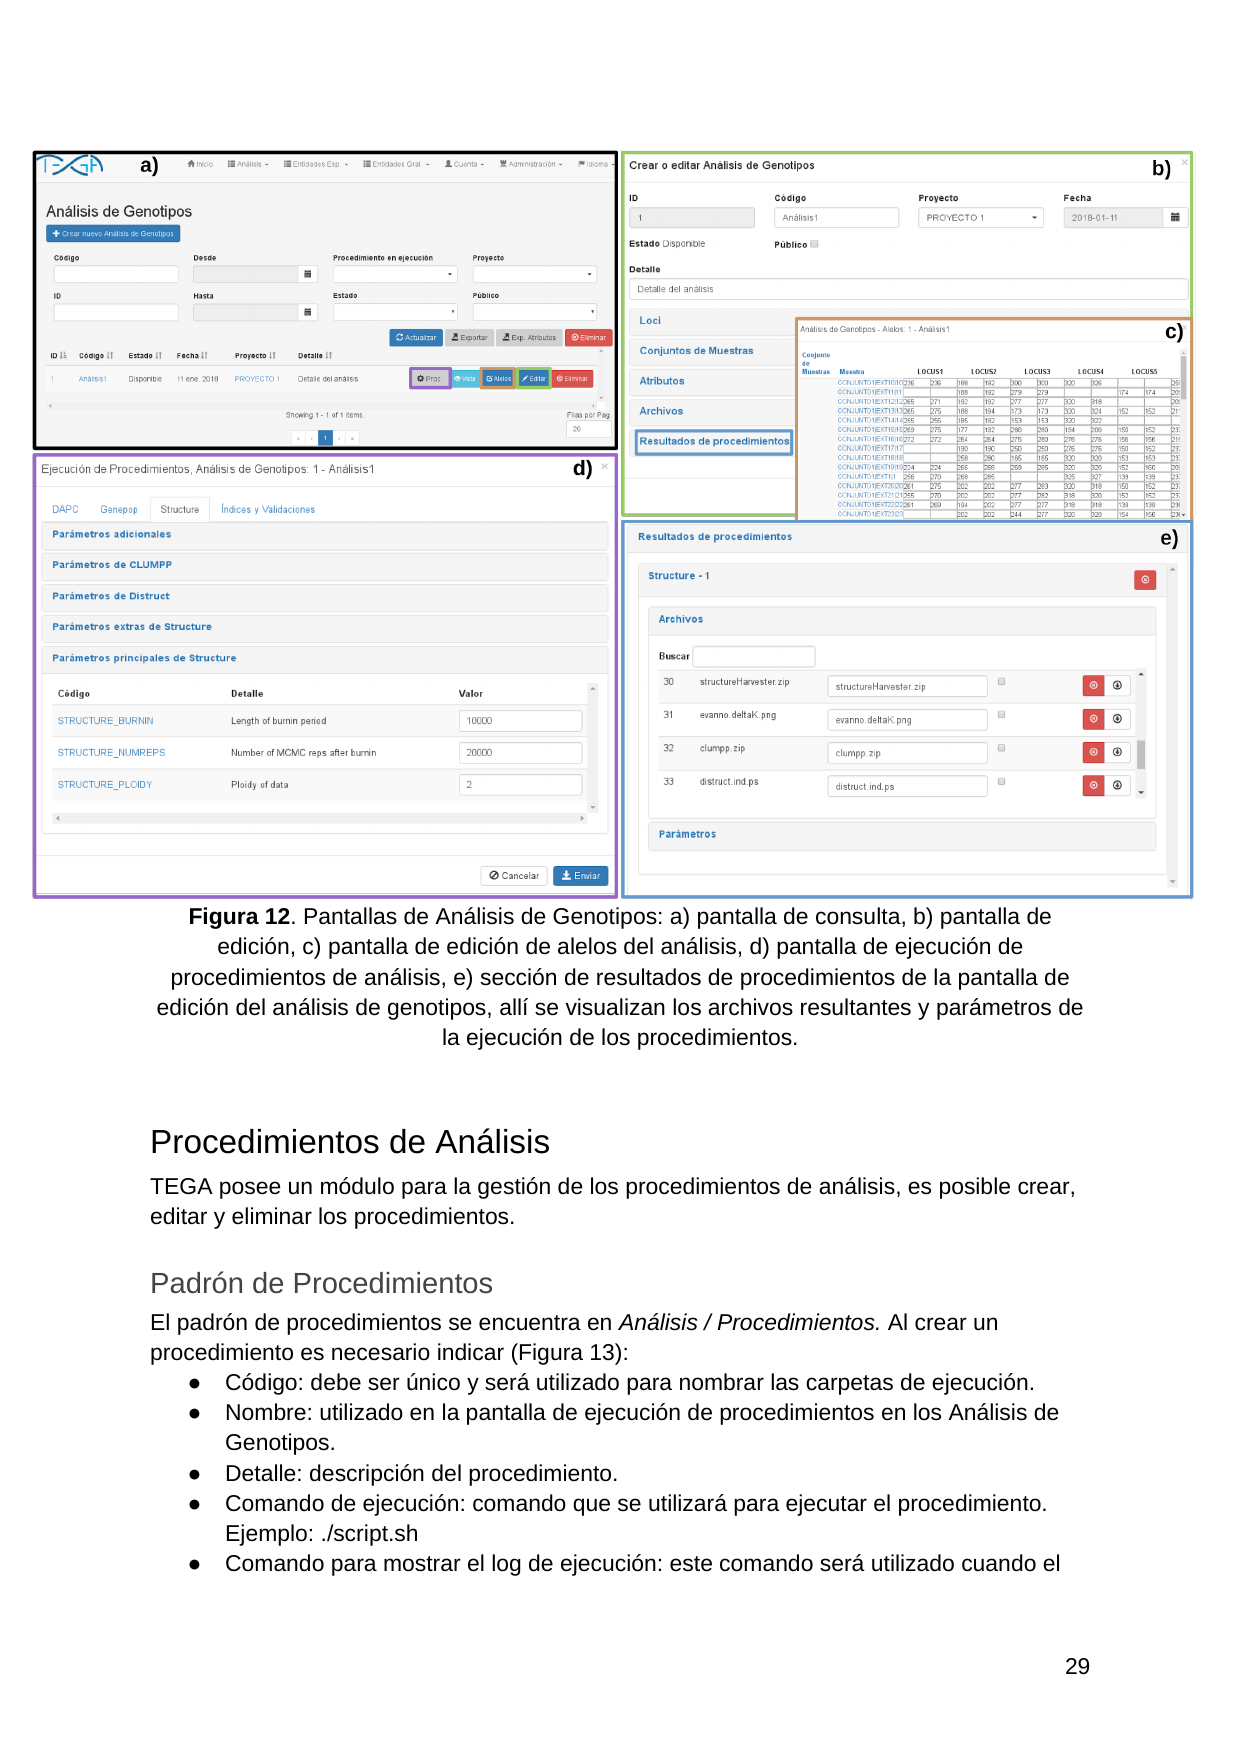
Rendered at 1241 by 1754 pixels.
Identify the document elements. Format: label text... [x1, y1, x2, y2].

subtitle Padrón de Procedimientos [150, 1267, 1090, 1300]
list Código: debe ser único y será utilizado para nombrar las carpetas de ejecución. [187, 1369, 1090, 1395]
list Detalle: descripción del procedimiento. [187, 1459, 1090, 1486]
picture [32, 150, 1198, 900]
subtitle Procedimientos de Análisis [150, 1122, 1090, 1160]
list Comando para mostrar el log de ejecución: este comando será utilizado cuando el [187, 1550, 1090, 1576]
list Nombre: utilizado en la pantalla de ejecución de procedimientos en los Análisis de Genotipos. [187, 1399, 1090, 1456]
text El padrón de procedimientos se encuentra en Análisis / Procedimientos. Al crear un procedimiento es necesario indicar (Figura 13): [150, 1308, 1090, 1365]
list Comando de ejecución: comando que se utilizará para ejecutar el procedimiento. Ejemplo: ./script.sh [187, 1490, 1090, 1546]
text Figura 12. Pantallas de Análisis de Genotipos: a) pantalla de consulta, b) pantalla de edición, c) pantalla de edición de alelos del análisis, d) pantalla de ejecución de procedimientos de análisis, e) sección de resultados de procedimientos de la pantalla de edición del análisis de genotipos, allí se visualizan los archivos resultantes y parámetros de la ejecución de los procedimientos. [150, 903, 1090, 1050]
text TEGA posee un módulo para la gestión de los procedimientos de análisis, es posible crear, editar y eliminar los procedimientos. [150, 1173, 1090, 1229]
